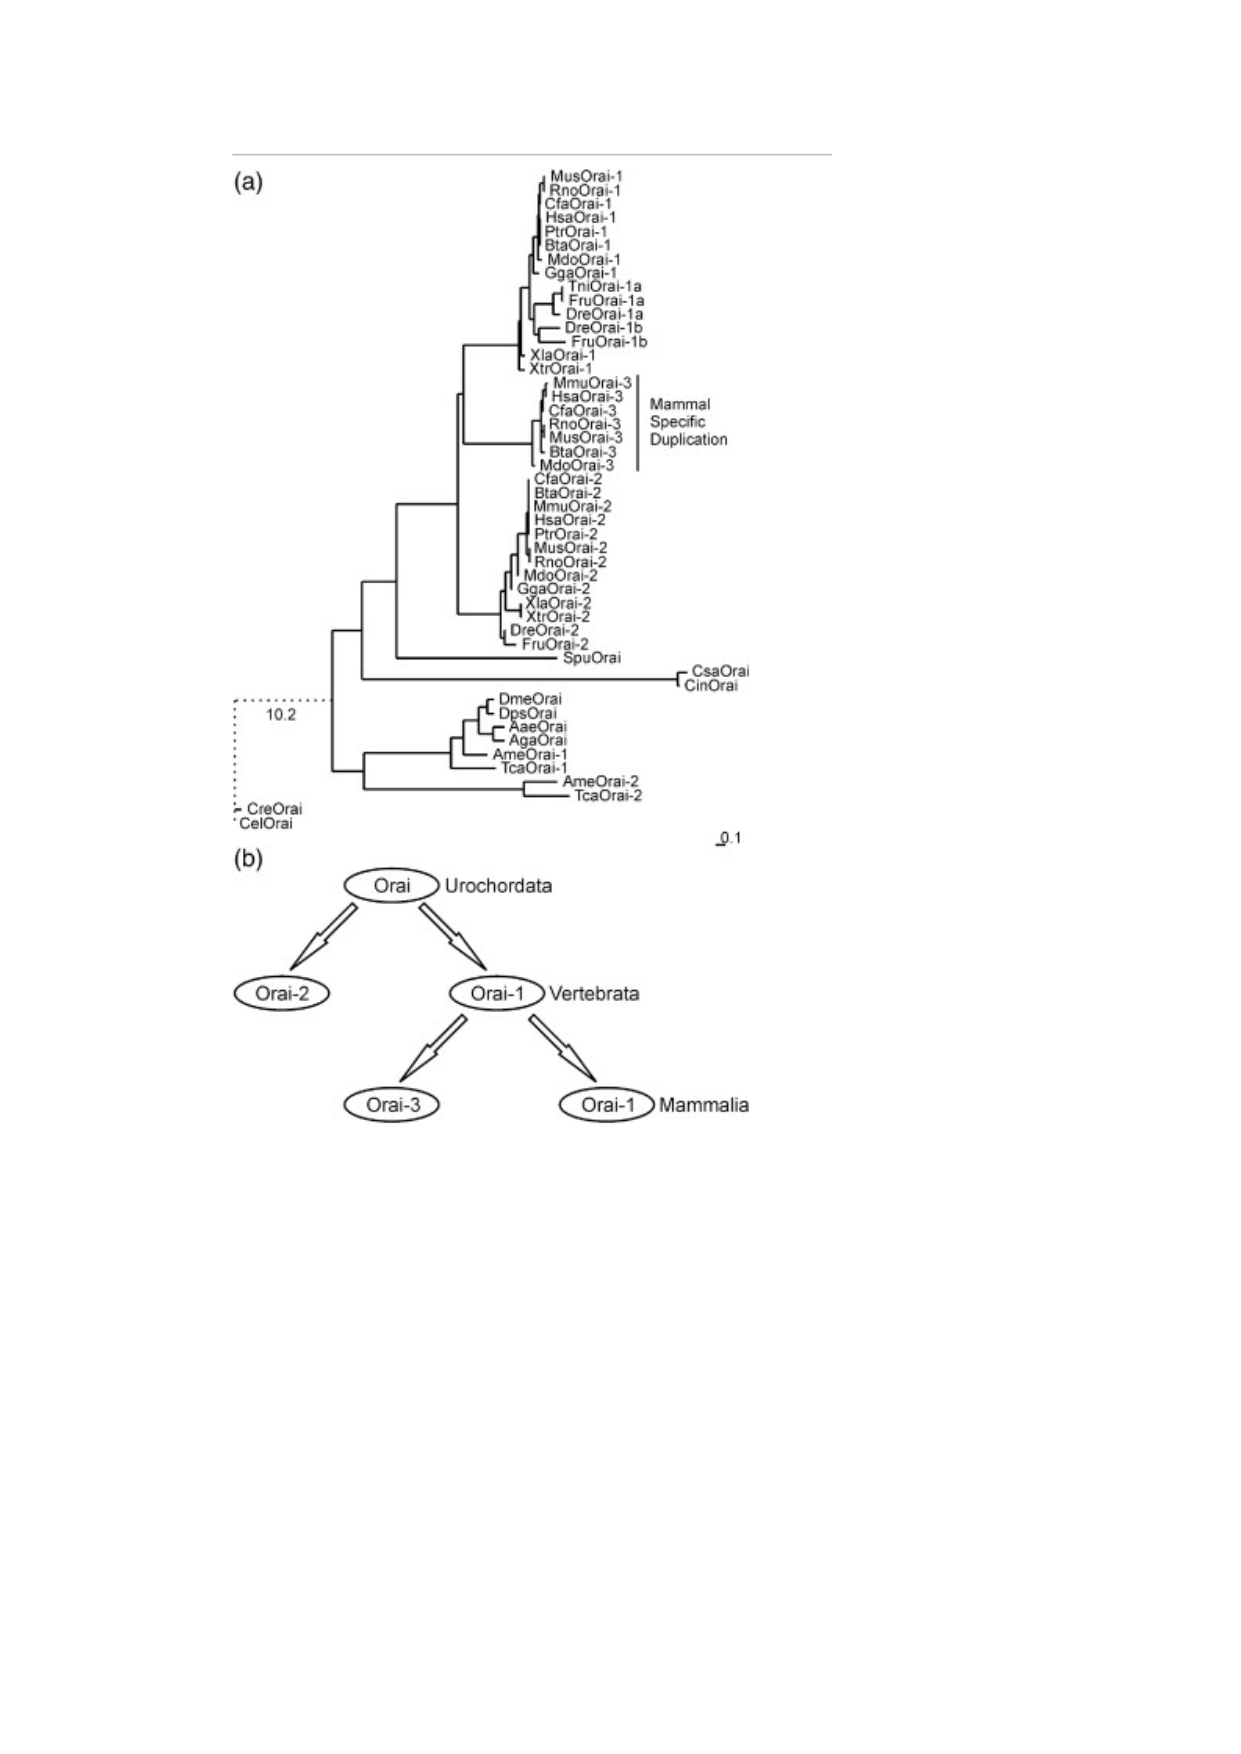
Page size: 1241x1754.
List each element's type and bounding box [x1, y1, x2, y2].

picture [217, 149, 832, 1145]
